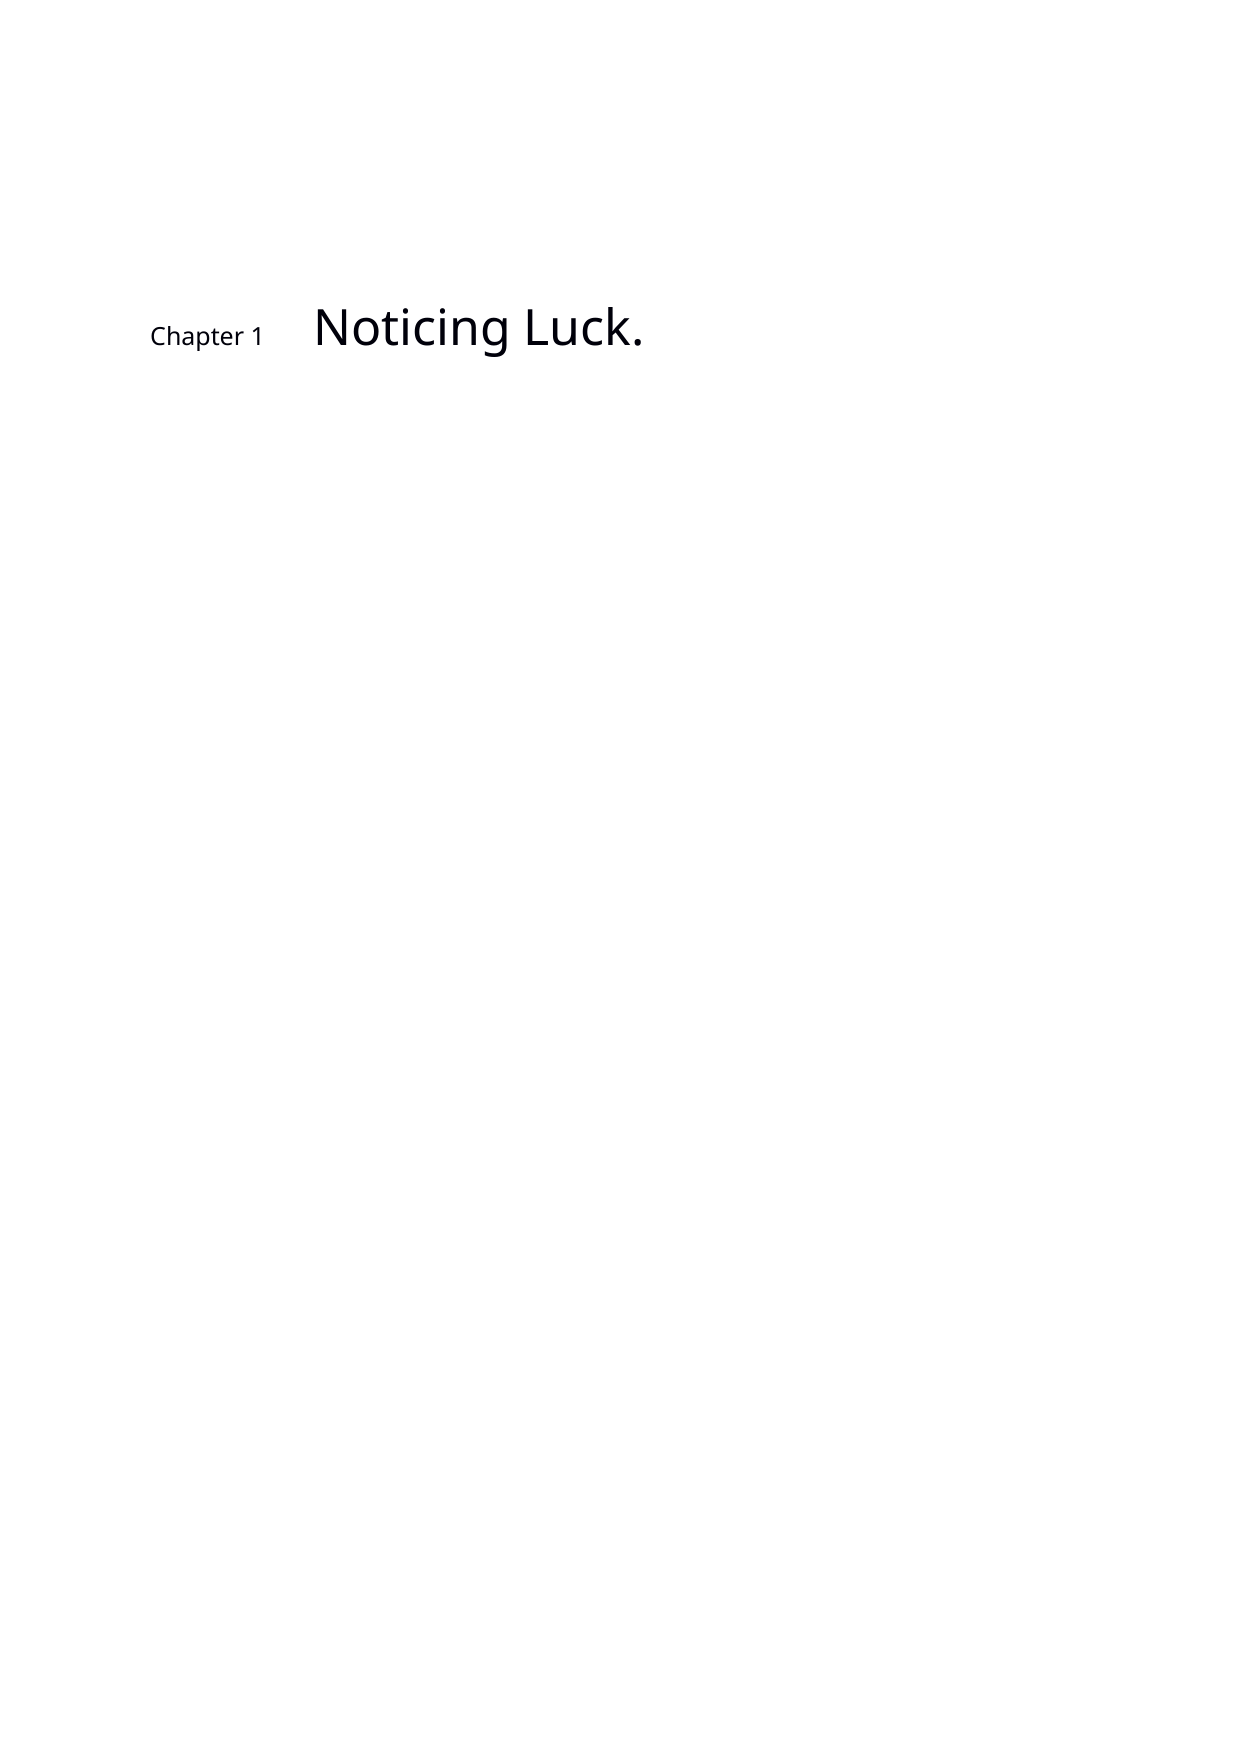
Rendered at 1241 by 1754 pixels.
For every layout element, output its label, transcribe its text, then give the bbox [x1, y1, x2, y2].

text Chapter 1 Noticing Luck. [150, 306, 1090, 356]
